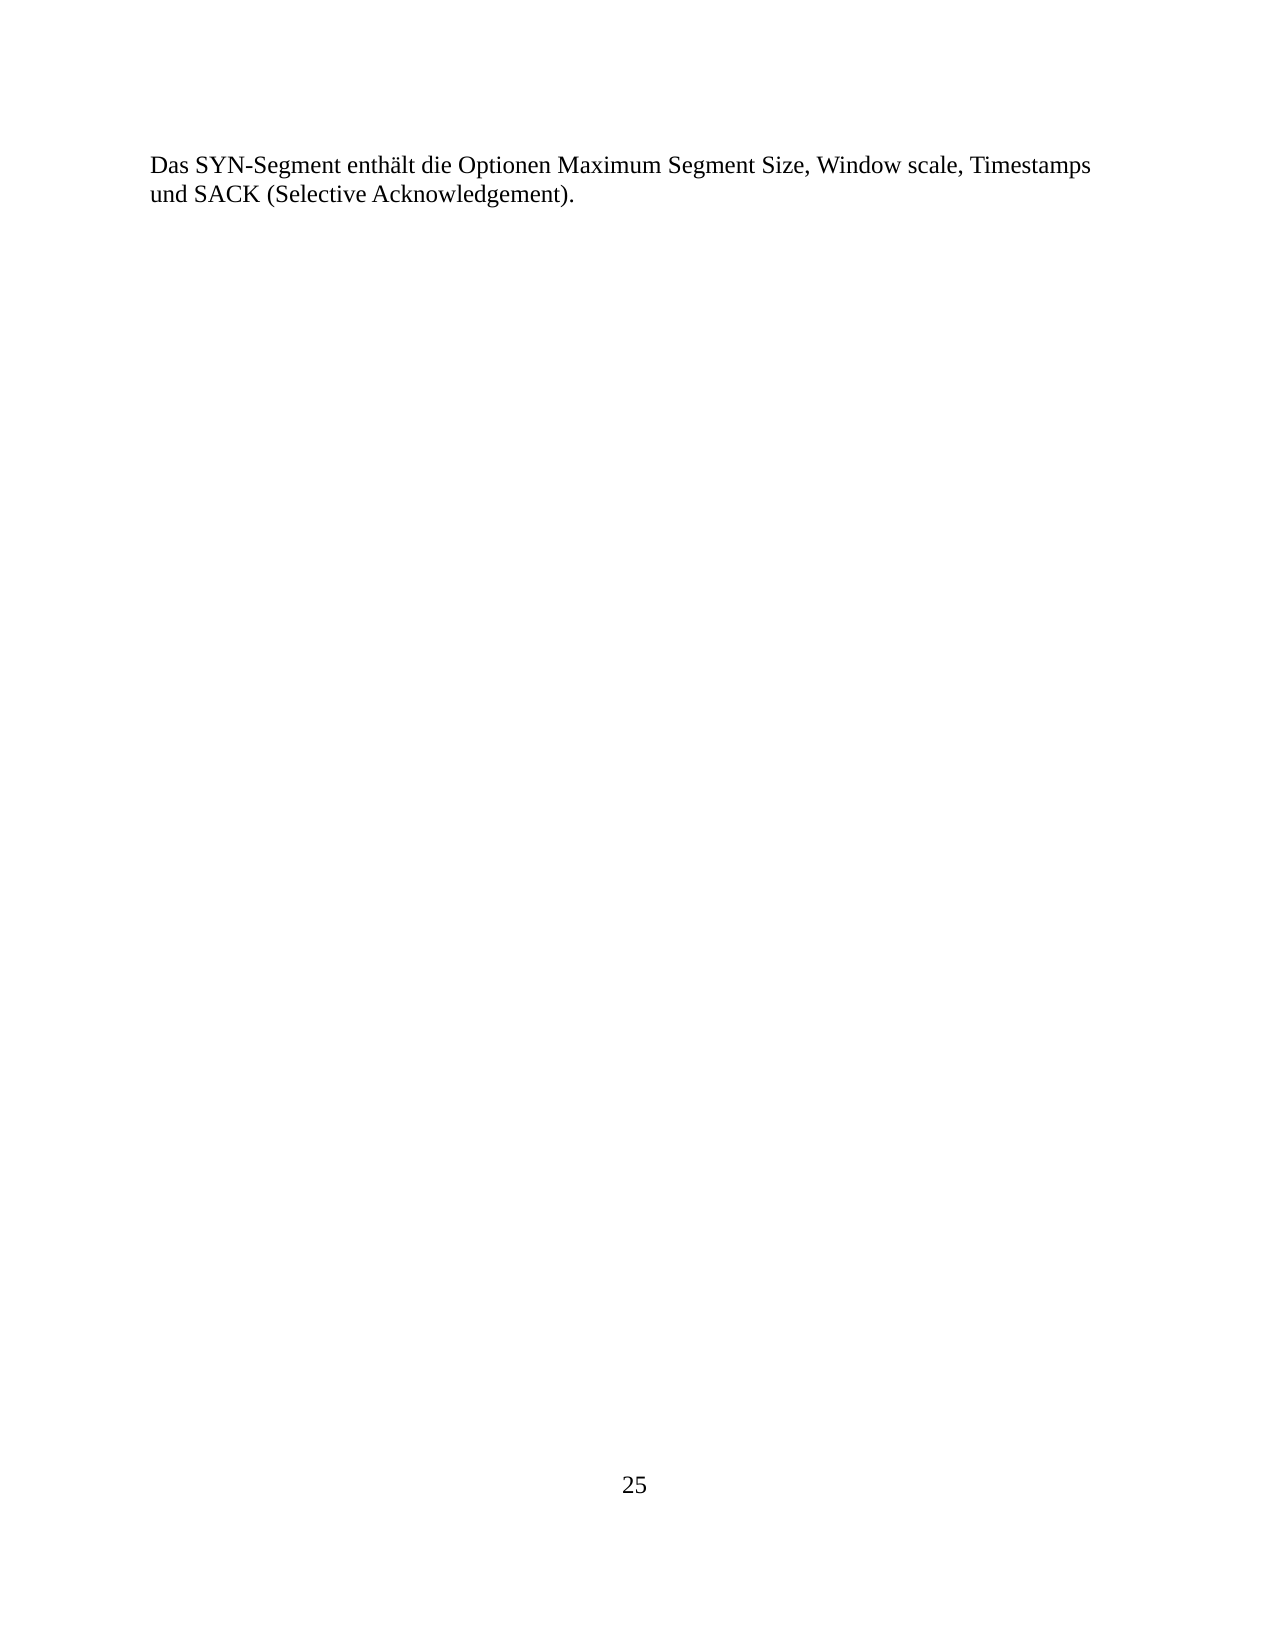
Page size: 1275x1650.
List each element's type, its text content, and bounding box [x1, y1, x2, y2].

text Das SYN-Segment enthält die Optionen Maximum Segment Size, Window scale, Timestamps und SACK (Selective Acknowledgement). [150, 150, 1125, 207]
